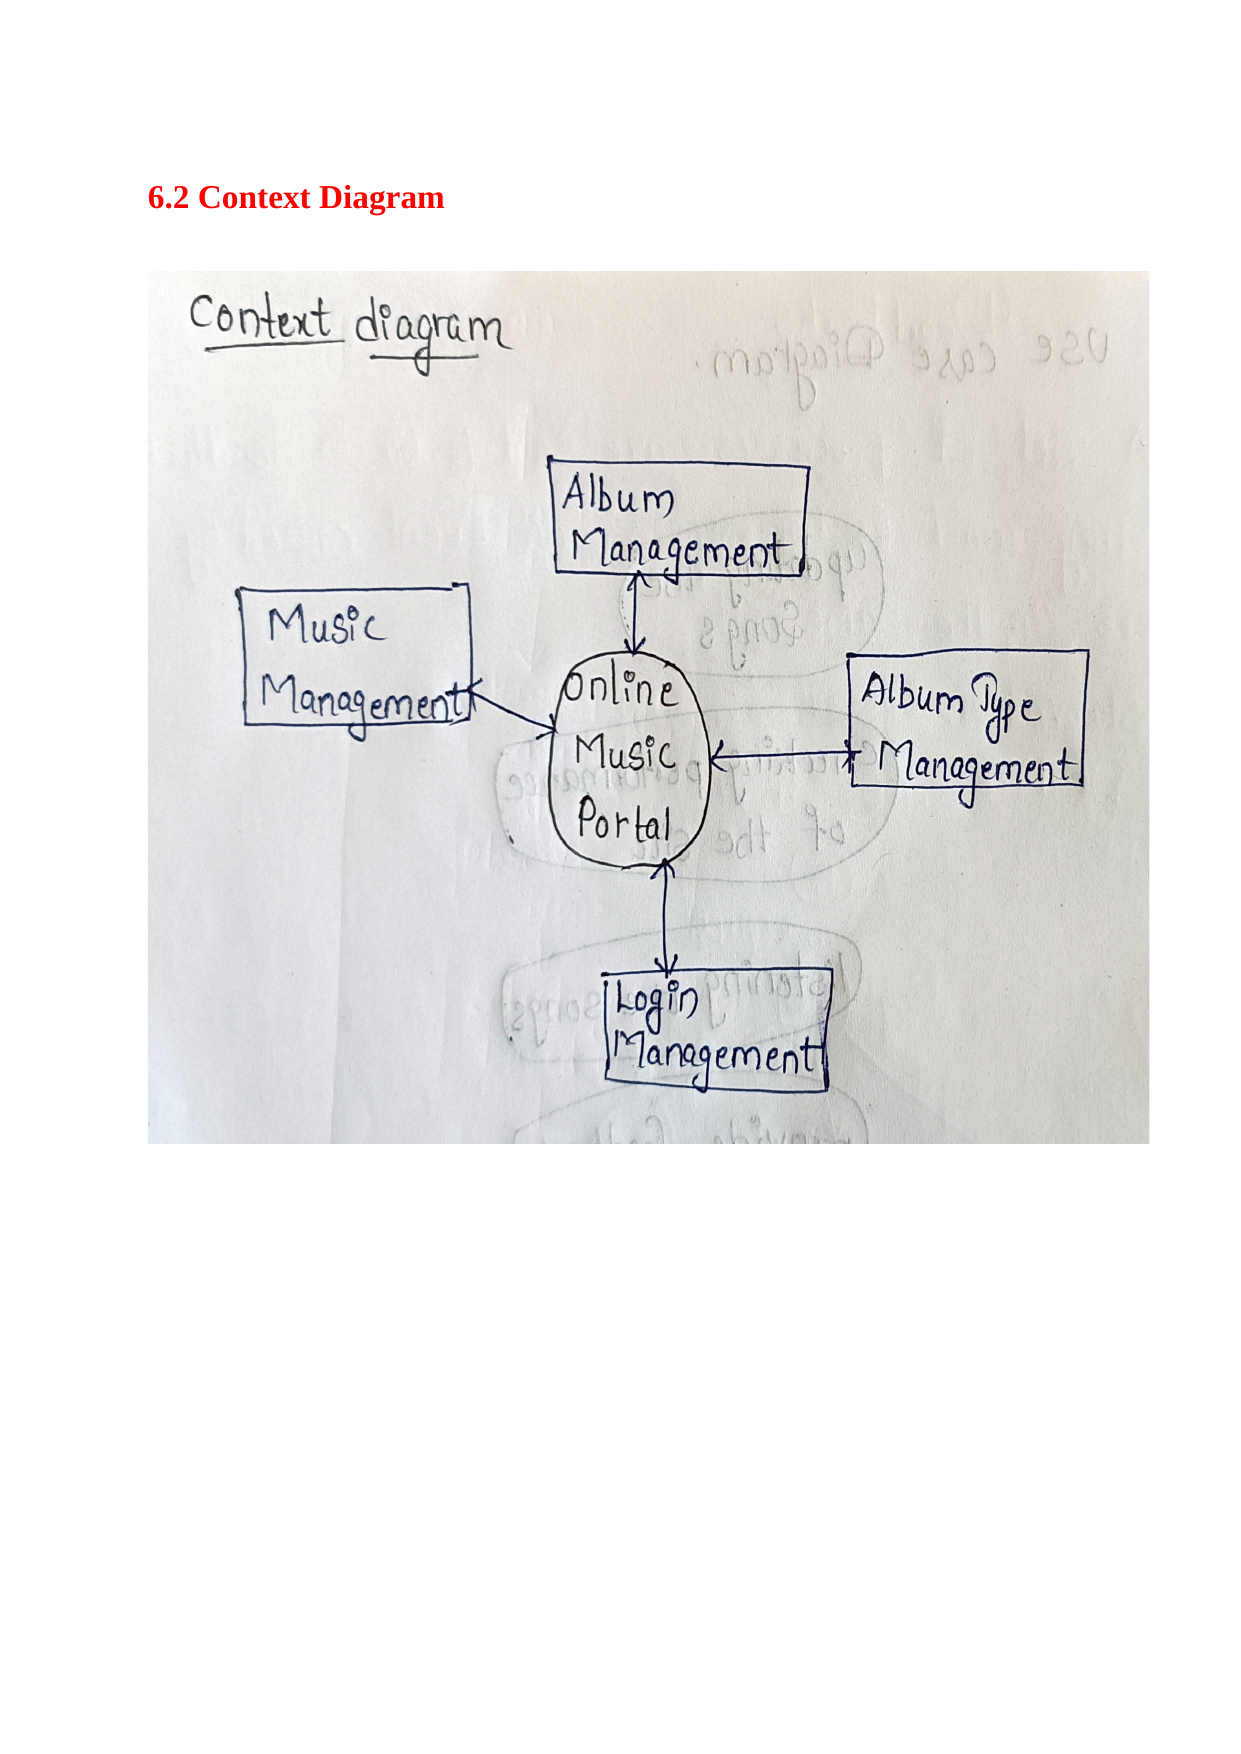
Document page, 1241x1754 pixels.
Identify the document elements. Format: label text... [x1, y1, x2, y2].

text 6.2 Context Diagram [148, 177, 1128, 216]
picture [147, 271, 1150, 1144]
